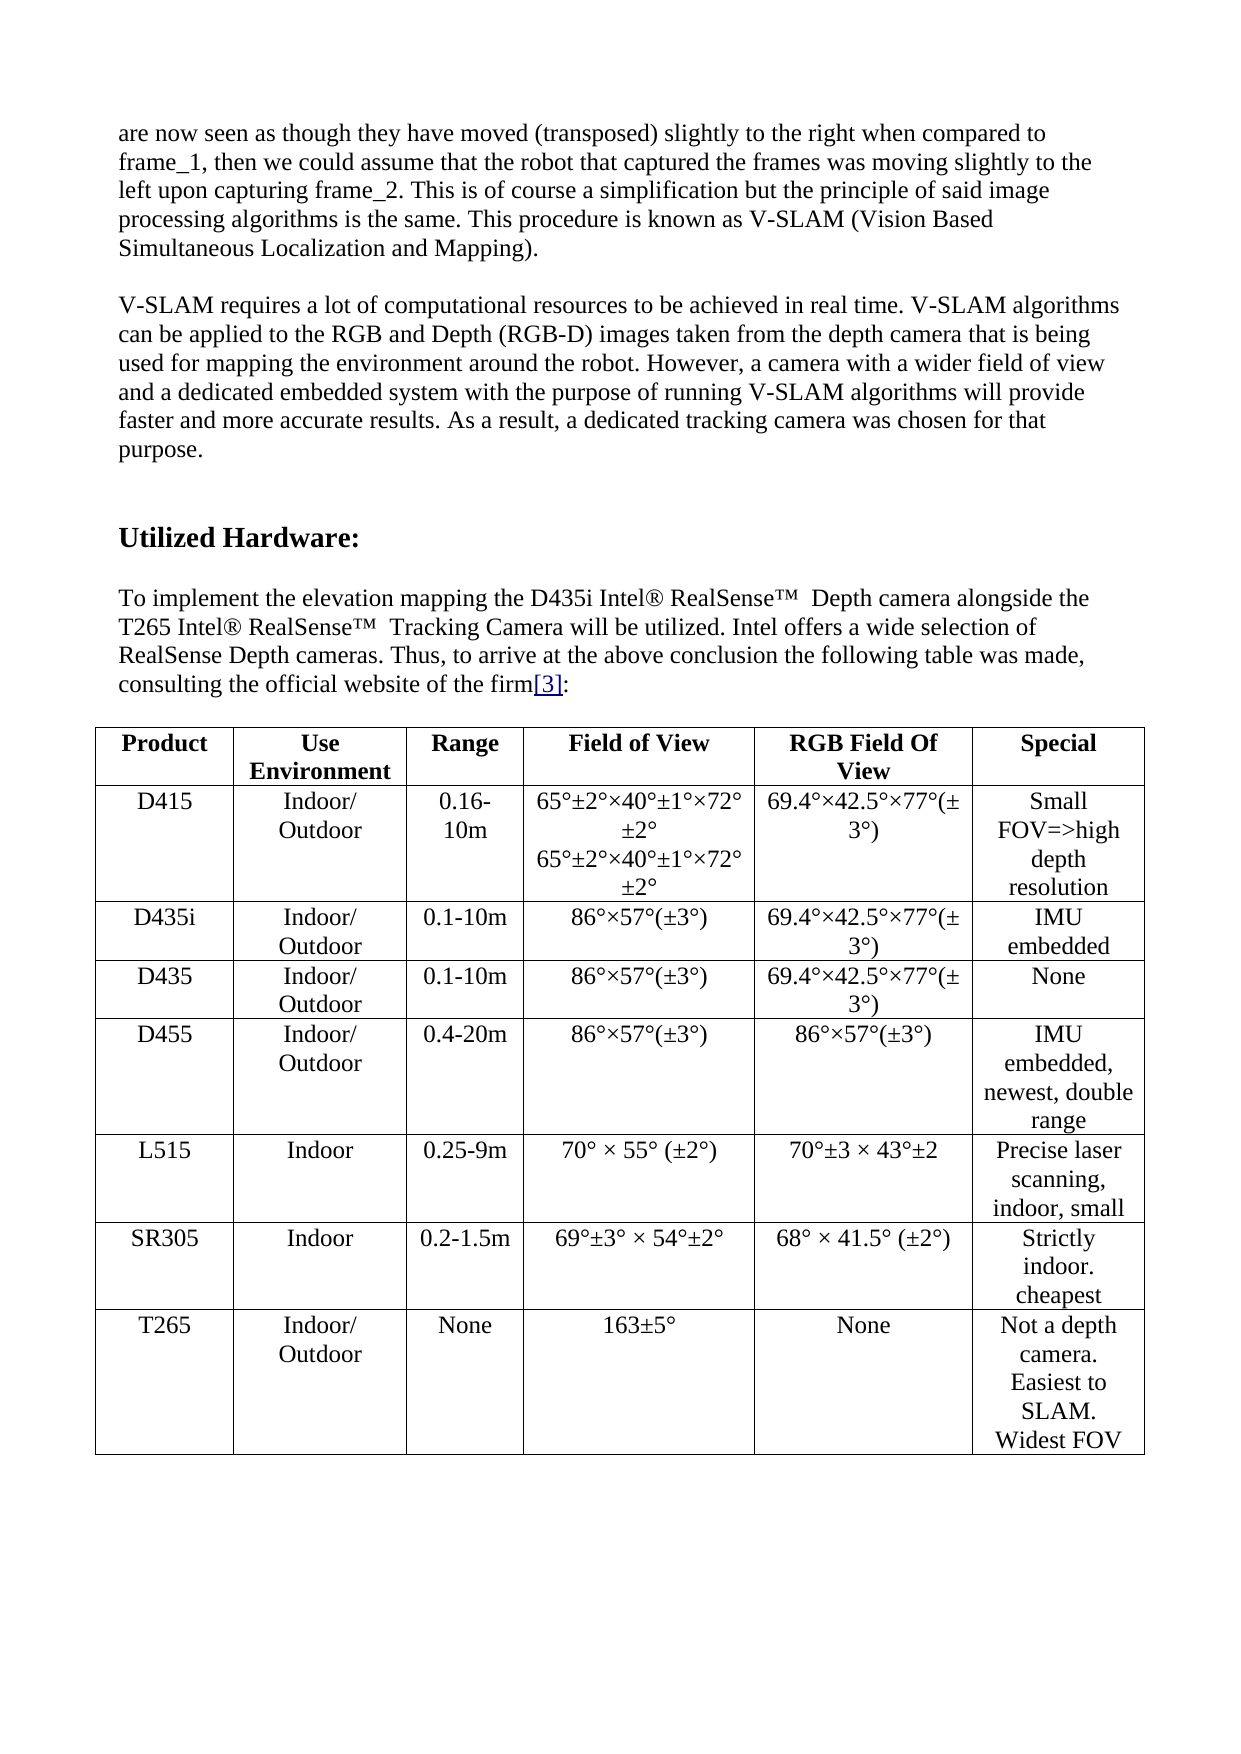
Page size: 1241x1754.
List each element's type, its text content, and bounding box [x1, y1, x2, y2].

table_cell Strictly indoor. cheapest [973, 1223, 1144, 1309]
table_cell Indoor/Outdoor [234, 961, 406, 1018]
table_cell 69°±3° × 54°±2° [524, 1223, 754, 1309]
table_cell 70°±3 × 43°±2 [755, 1135, 972, 1222]
table_header Special [973, 728, 1144, 785]
table_cell 0.25-9m [407, 1135, 523, 1222]
table_cell None [407, 1310, 523, 1454]
table_cell SR305 [96, 1223, 233, 1309]
table_cell 65°±2°×40°±1°×72°±2° 65°±2°×40°±1°×72°±2° [524, 786, 754, 901]
table_cell 69.4°×42.5°×77°(±3°) [755, 902, 972, 960]
table_cell D415 [96, 786, 233, 901]
text To implement the elevation mapping the D435i Intel® RealSense™ Depth camera alongside the T265 Intel® RealSense™ Tracking Camera will be utilized. Intel offers a wide selection of RealSense Depth cameras. Thus, to arrive at the above conclusion the following table was made, consulting the official website of the firm[3]: [118, 583, 1122, 698]
table_cell L515 [96, 1135, 233, 1222]
table_cell 69.4°×42.5°×77°(±3°) [755, 786, 972, 901]
table_cell Indoor [234, 1135, 406, 1222]
table_header Field of View [524, 728, 754, 785]
table_cell 0.2-1.5m [407, 1223, 523, 1309]
table_cell IMU embedded [973, 902, 1144, 960]
table_cell 0.16-10m [407, 786, 523, 901]
table_cell 163±5° [524, 1310, 754, 1454]
table_cell Small FOV=>high depth resolution [973, 786, 1144, 901]
table_header RGB Field Of View [755, 728, 972, 785]
table_cell Precise laser scanning, indoor, small [973, 1135, 1144, 1222]
table_cell 0.4-20m [407, 1019, 523, 1134]
text V-SLAM requires a lot of computational resources to be achieved in real time. V-SLAM algorithms can be applied to the RGB and Depth (RGB-D) images taken from the depth camera that is being used for mapping the environment around the robot. However, a camera with a wider field of view and a dedicated embedded system with the purpose of running V-SLAM algorithms will provide faster and more accurate results. As a result, a dedicated tracking camera was chosen for that purpose. [118, 291, 1122, 463]
table_cell 0.1-10m [407, 902, 523, 960]
table_cell D435 [96, 961, 233, 1018]
table_cell Indoor [234, 1223, 406, 1309]
table_cell D435i [96, 902, 233, 960]
table_cell None [973, 961, 1144, 1018]
table_cell None [755, 1310, 972, 1454]
table_cell 69.4°×42.5°×77°(±3°) [755, 961, 972, 1018]
table_cell T265 [96, 1310, 233, 1454]
table_cell Indoor/Outdoor [234, 786, 406, 901]
table_cell Indoor/Outdoor [234, 902, 406, 960]
table_cell 86°×57°(±3°) [755, 1019, 972, 1134]
table_cell 70° × 55° (±2°) [524, 1135, 754, 1222]
table_cell 86°×57°(±3°) [524, 1019, 754, 1134]
table_cell Indoor/Outdoor [234, 1310, 406, 1454]
table_header Use Environment [234, 728, 406, 785]
text Utilized Hardware: [118, 521, 1122, 554]
table_header Product [96, 728, 233, 785]
table_cell 68° × 41.5° (±2°) [755, 1223, 972, 1309]
table_cell IMU embedded, newest, double range [973, 1019, 1144, 1134]
table_cell D455 [96, 1019, 233, 1134]
table_cell 86°×57°(±3°) [524, 961, 754, 1018]
table_header Range [407, 728, 523, 785]
table_cell 86°×57°(±3°) [524, 902, 754, 960]
table_cell 0.1-10m [407, 961, 523, 1018]
table_cell Not a depth camera. Easiest to SLAM. Widest FOV [973, 1310, 1144, 1454]
table_cell Indoor/Outdoor [234, 1019, 406, 1134]
text are now seen as though they have moved (transposed) slightly to the right when compared to frame_1, then we could assume that the robot that captured the frames was moving slightly to the left upon capturing frame_2. This is of course a simplification but the principle of said image processing algorithms is the same. This procedure is known as V-SLAM (Vision Based Simultaneous Localization and Mapping). [118, 118, 1122, 262]
